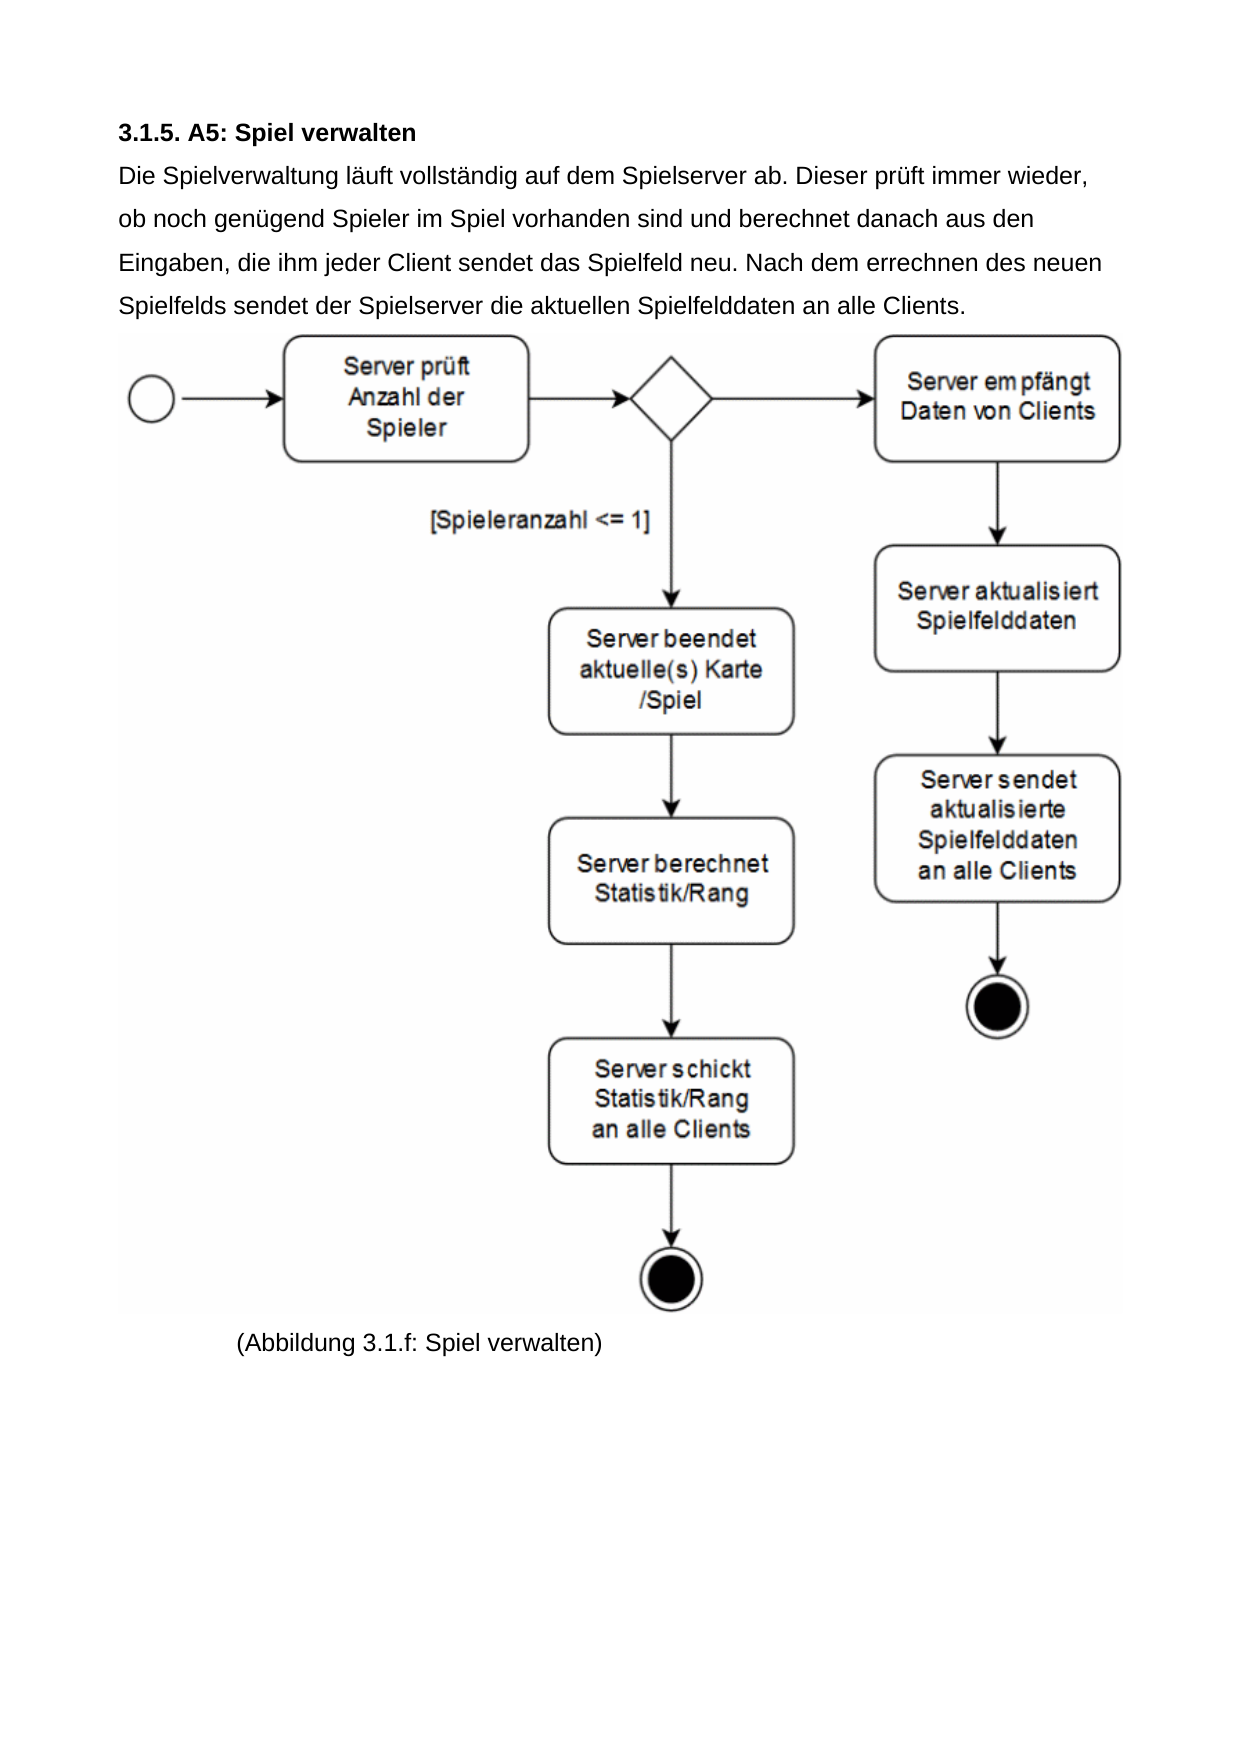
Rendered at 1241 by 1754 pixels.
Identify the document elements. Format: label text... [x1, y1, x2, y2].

text 3.1.5. A5: Spiel verwalten [118, 118, 1122, 147]
text (Abbildung 3.1.f: Spiel verwalten) [118, 1314, 1122, 1357]
text Die Spielverwaltung läuft vollständig auf dem Spielserver ab. Dieser prüft immer wieder, ob noch genügend Spieler im Spiel vorhanden sind und berechnet danach aus den Eingaben, die ihm jeder Client sendet das Spielfeld neu. Nach dem errechnen des neuen Spielfelds sendet der Spielserver die aktuellen Spielfelddaten an alle Clients. [118, 161, 1122, 319]
